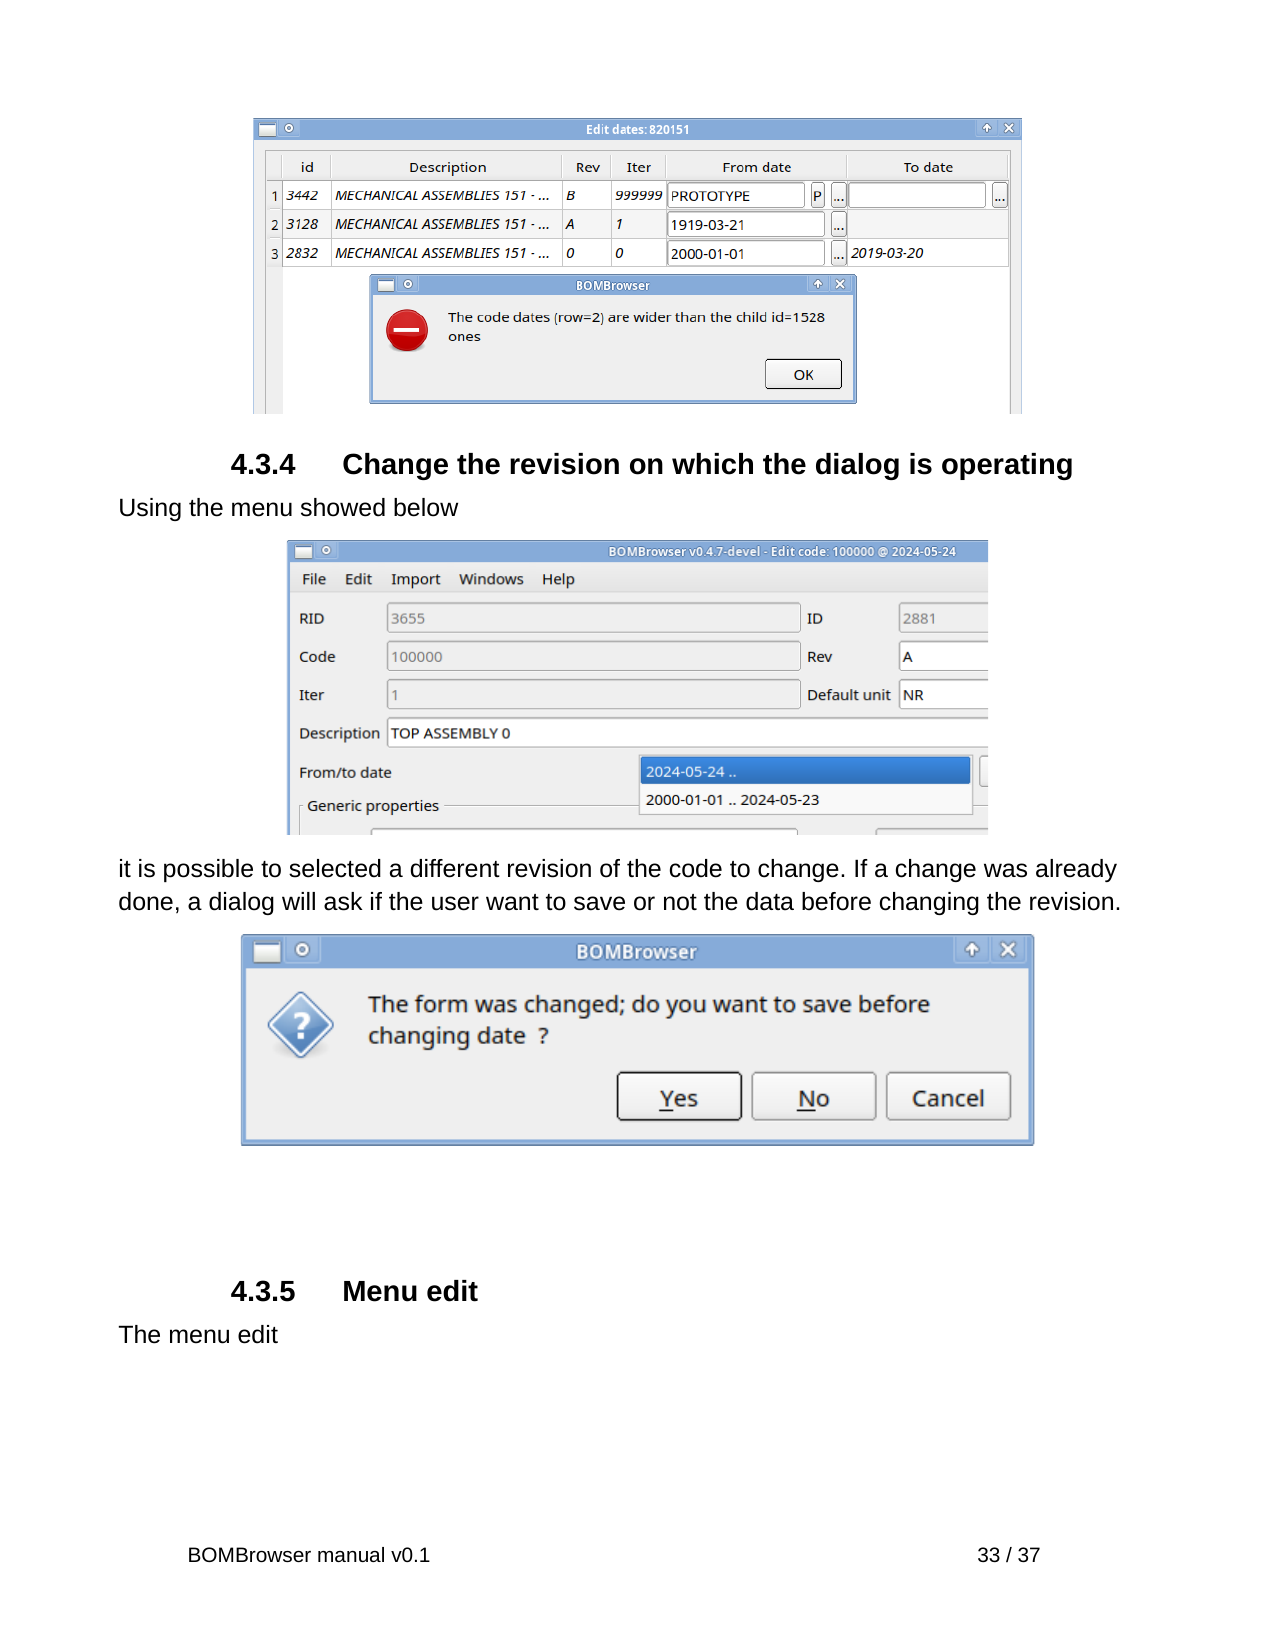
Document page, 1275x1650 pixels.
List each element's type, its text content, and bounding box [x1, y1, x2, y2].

subtitle Change the revision on which the dialog is operating [231, 447, 1157, 480]
text it is possible to selected a different revision of the code to change. If a change was already done, a dialog will ask if the user want to save or not the data before changing the revision. [118, 854, 1157, 916]
subtitle Menu edit [231, 1274, 1157, 1307]
text Using the menu showed below [118, 493, 1157, 522]
picture [253, 118, 1022, 414]
picture [240, 934, 1035, 1146]
text The menu edit [118, 1320, 1157, 1349]
picture [286, 540, 989, 835]
